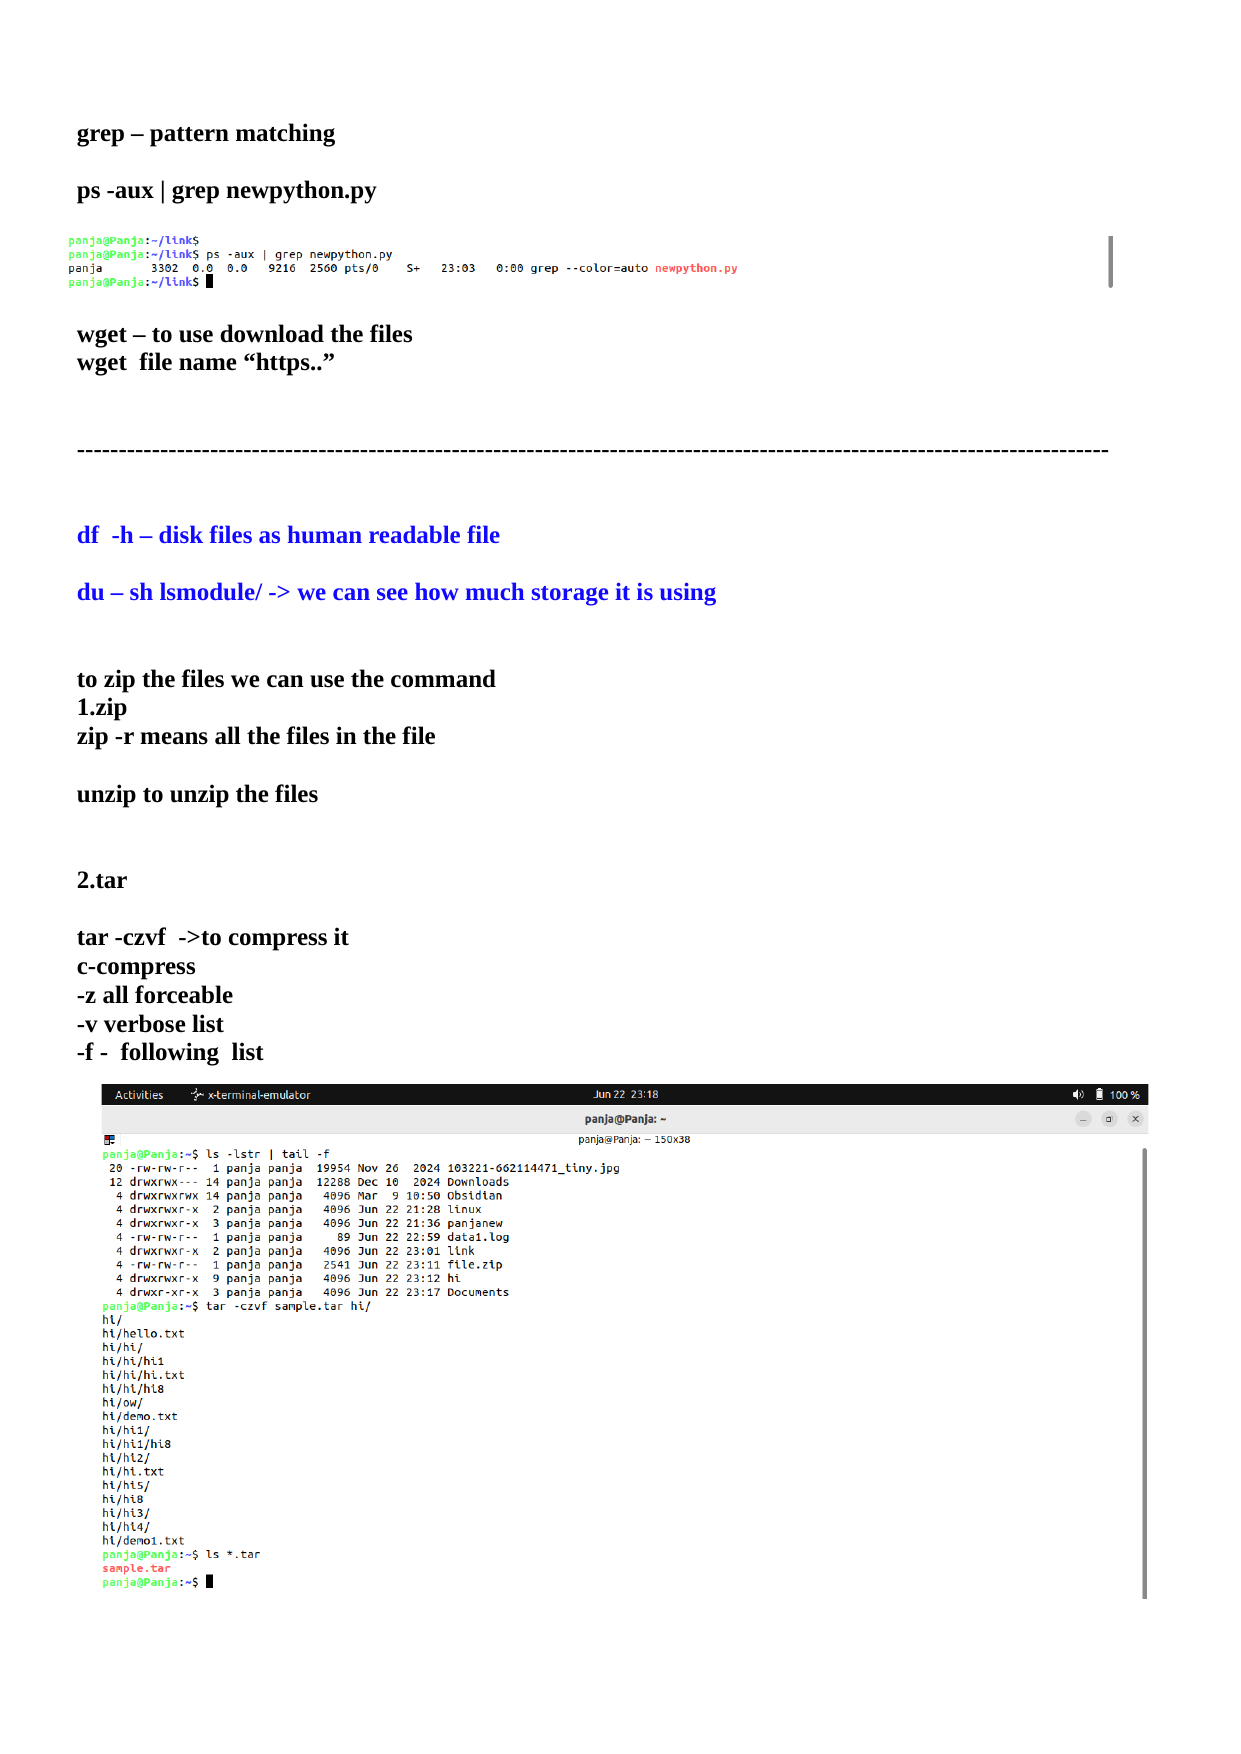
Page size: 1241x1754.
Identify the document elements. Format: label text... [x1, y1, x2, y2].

text -f - following list [77, 1037, 1123, 1066]
text unzip to unzip the files [77, 779, 1123, 807]
text zip -r means all the files in the file [77, 721, 1123, 750]
text -z all forceable [77, 980, 1123, 1009]
text -v verbose list [77, 1009, 1123, 1037]
picture [101, 1084, 1149, 1599]
text ---------------------------------------------------------------------------------------------------------------------------- [77, 434, 1123, 462]
text c-compress [77, 951, 1123, 980]
text ps -aux | grep newpython.py [77, 176, 1123, 204]
text to zip the files we can use the command [77, 664, 1123, 692]
text wget file name “https..” [77, 347, 1123, 376]
text 2.tar [77, 865, 1123, 894]
text du – sh lsmodule/ -> we can see how much storage it is using [77, 577, 1123, 606]
text grep – pattern matching [77, 118, 1123, 147]
text tar -czvf ->to compress it [77, 922, 1123, 951]
text wget – to use download the files [77, 319, 1123, 347]
text df -h – disk files as human readable file [77, 520, 1123, 549]
text 1.zip [77, 692, 1123, 721]
